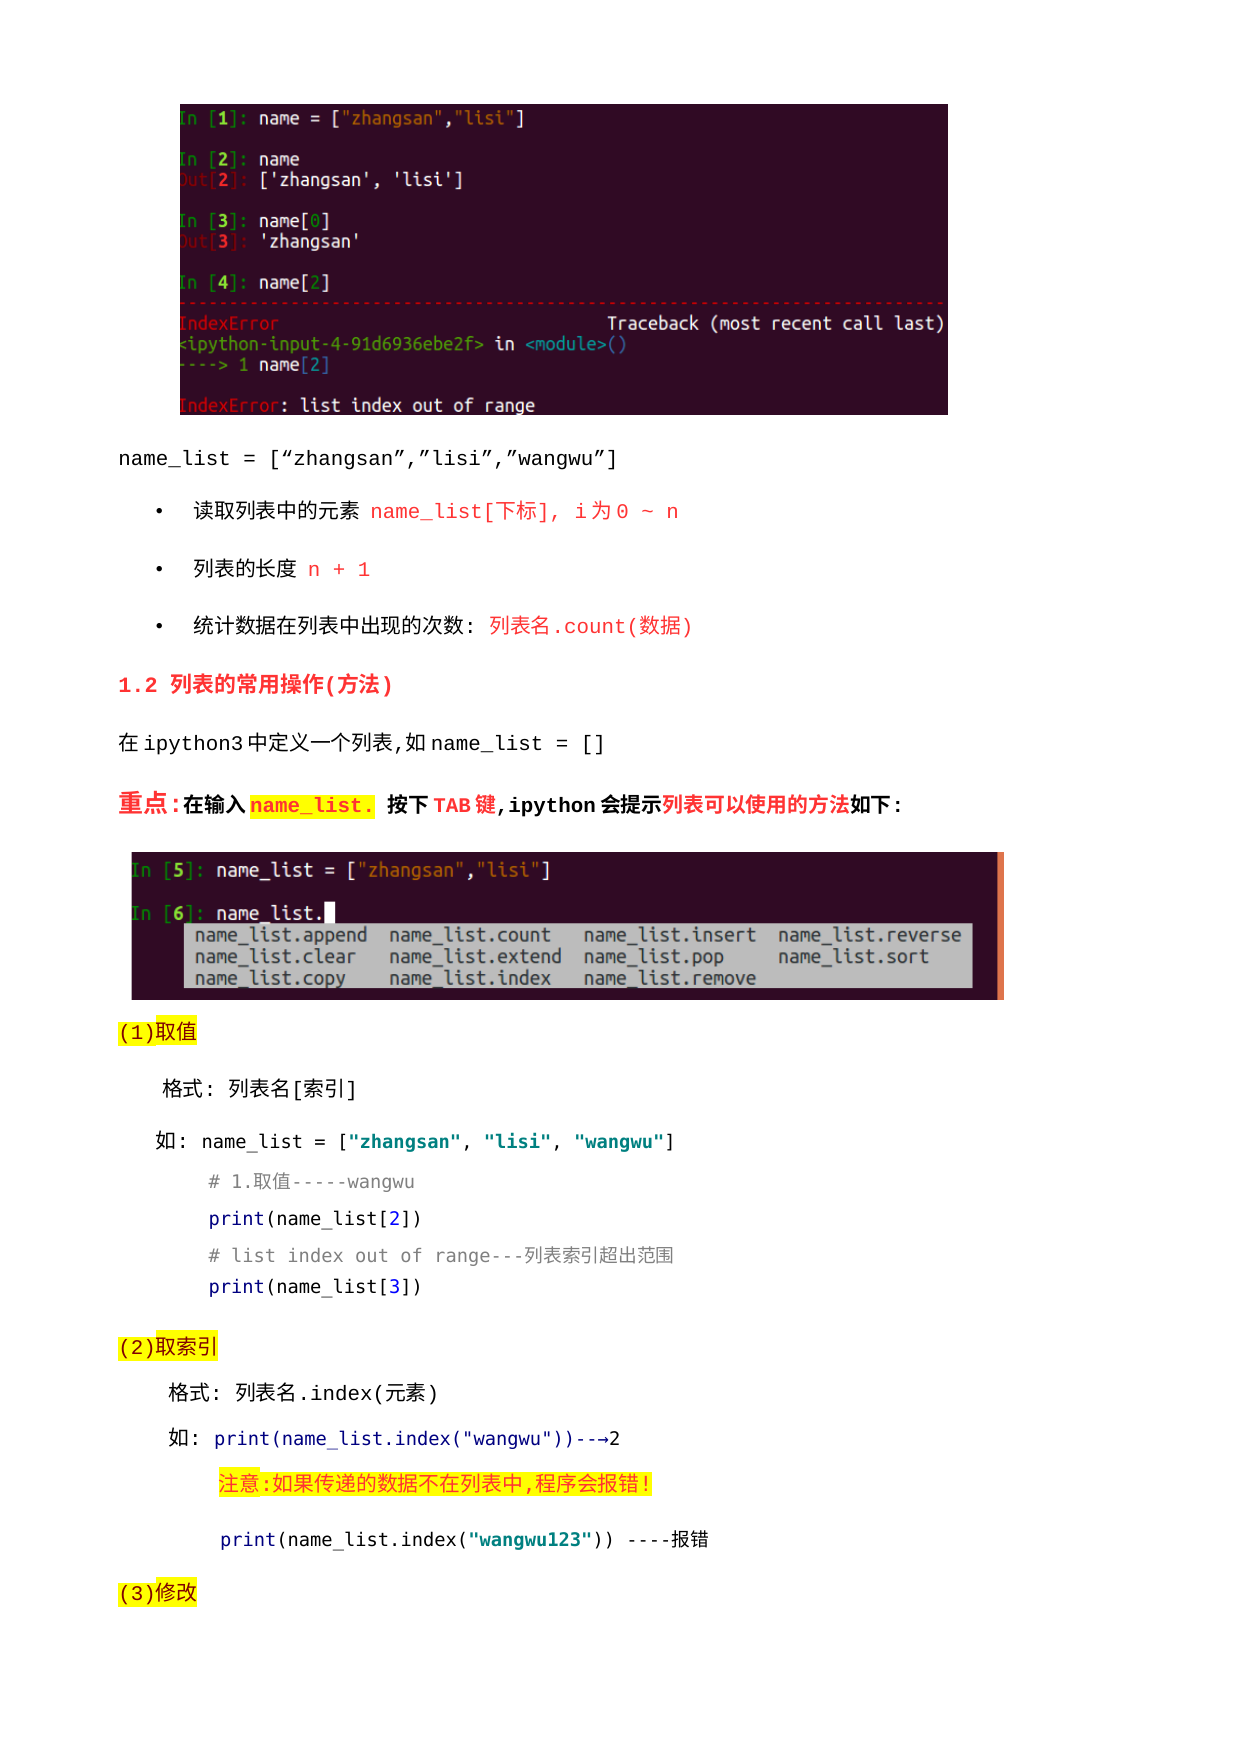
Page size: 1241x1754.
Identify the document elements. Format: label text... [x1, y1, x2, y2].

list 列表的长度 n + 1 [156, 552, 1122, 582]
text 1.2 列表的常用操作(方法) [118, 667, 1122, 699]
text 格式: 列表名[索引] [118, 1072, 1122, 1103]
list 统计数据在列表中出现的次数: 列表名.count(数据) [156, 609, 1122, 640]
list 读取列表中的元素 name_list[下标], i为0 ~ n [156, 495, 1122, 525]
text print(name_list[2]) [118, 1208, 1122, 1229]
picture [131, 852, 1004, 1000]
text print(name_list.index("wangwu123")) ----报错 [118, 1524, 1122, 1551]
picture [180, 104, 948, 415]
text (1)取值 [118, 850, 1122, 1046]
text 格式: 列表名.index(元素) [118, 1376, 1122, 1406]
text # list index out of range---列表索引超出范围 [118, 1245, 1122, 1267]
text # 1.取值-----wangwu [118, 1171, 1122, 1193]
text 注意:如果传递的数据不在列表中,程序会报错! [118, 1467, 1122, 1497]
text print(name_list[3]) [118, 1276, 1122, 1298]
text 如: name_list = ["zhangsan", "lisi", "wangwu"] [118, 1124, 1122, 1154]
text 如: print(name_list.index("wangwu"))--→2 [118, 1422, 1122, 1452]
text (3)修改 [118, 1577, 1122, 1607]
text 在ipython3中定义一个列表,如name_list = [] [118, 726, 1122, 757]
text name_list = [“zhangsan”,”lisi”,”wangwu”] [118, 448, 1122, 471]
text 重点:在输入name_list. 按下TAB键,ipython会提示列表可以使用的方法如下: [118, 783, 1122, 820]
text (2)取索引 [118, 1330, 1122, 1361]
